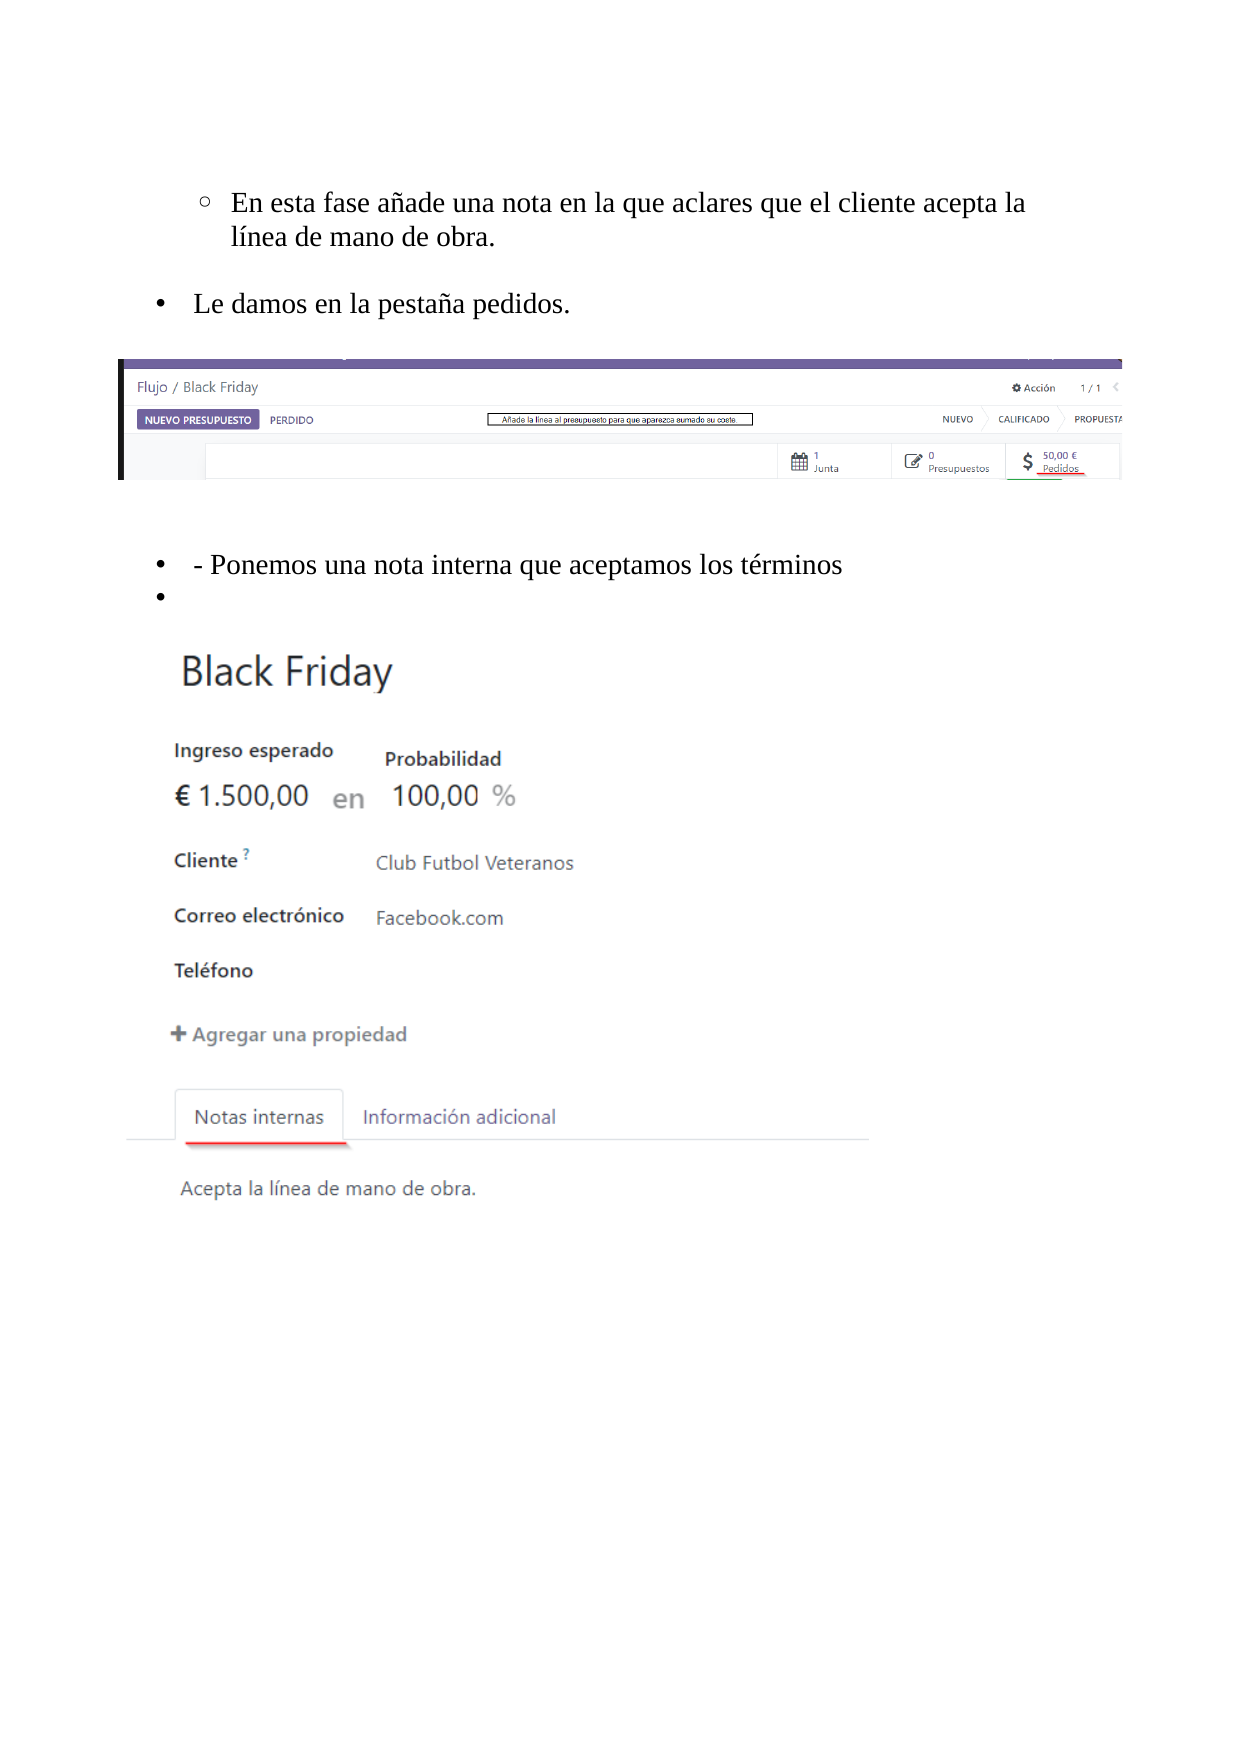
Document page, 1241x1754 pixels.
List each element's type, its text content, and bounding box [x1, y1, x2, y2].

list Le damos en la pestaña pedidos. [156, 286, 1122, 319]
picture [118, 359, 1123, 480]
list línea de mano de obra. [193, 219, 1122, 252]
picture [126, 622, 869, 1333]
list - Ponemos una nota interna que aceptamos los términos [156, 547, 1122, 581]
list En esta fase añade una nota en la que aclares que el cliente acepta la [193, 185, 1122, 219]
